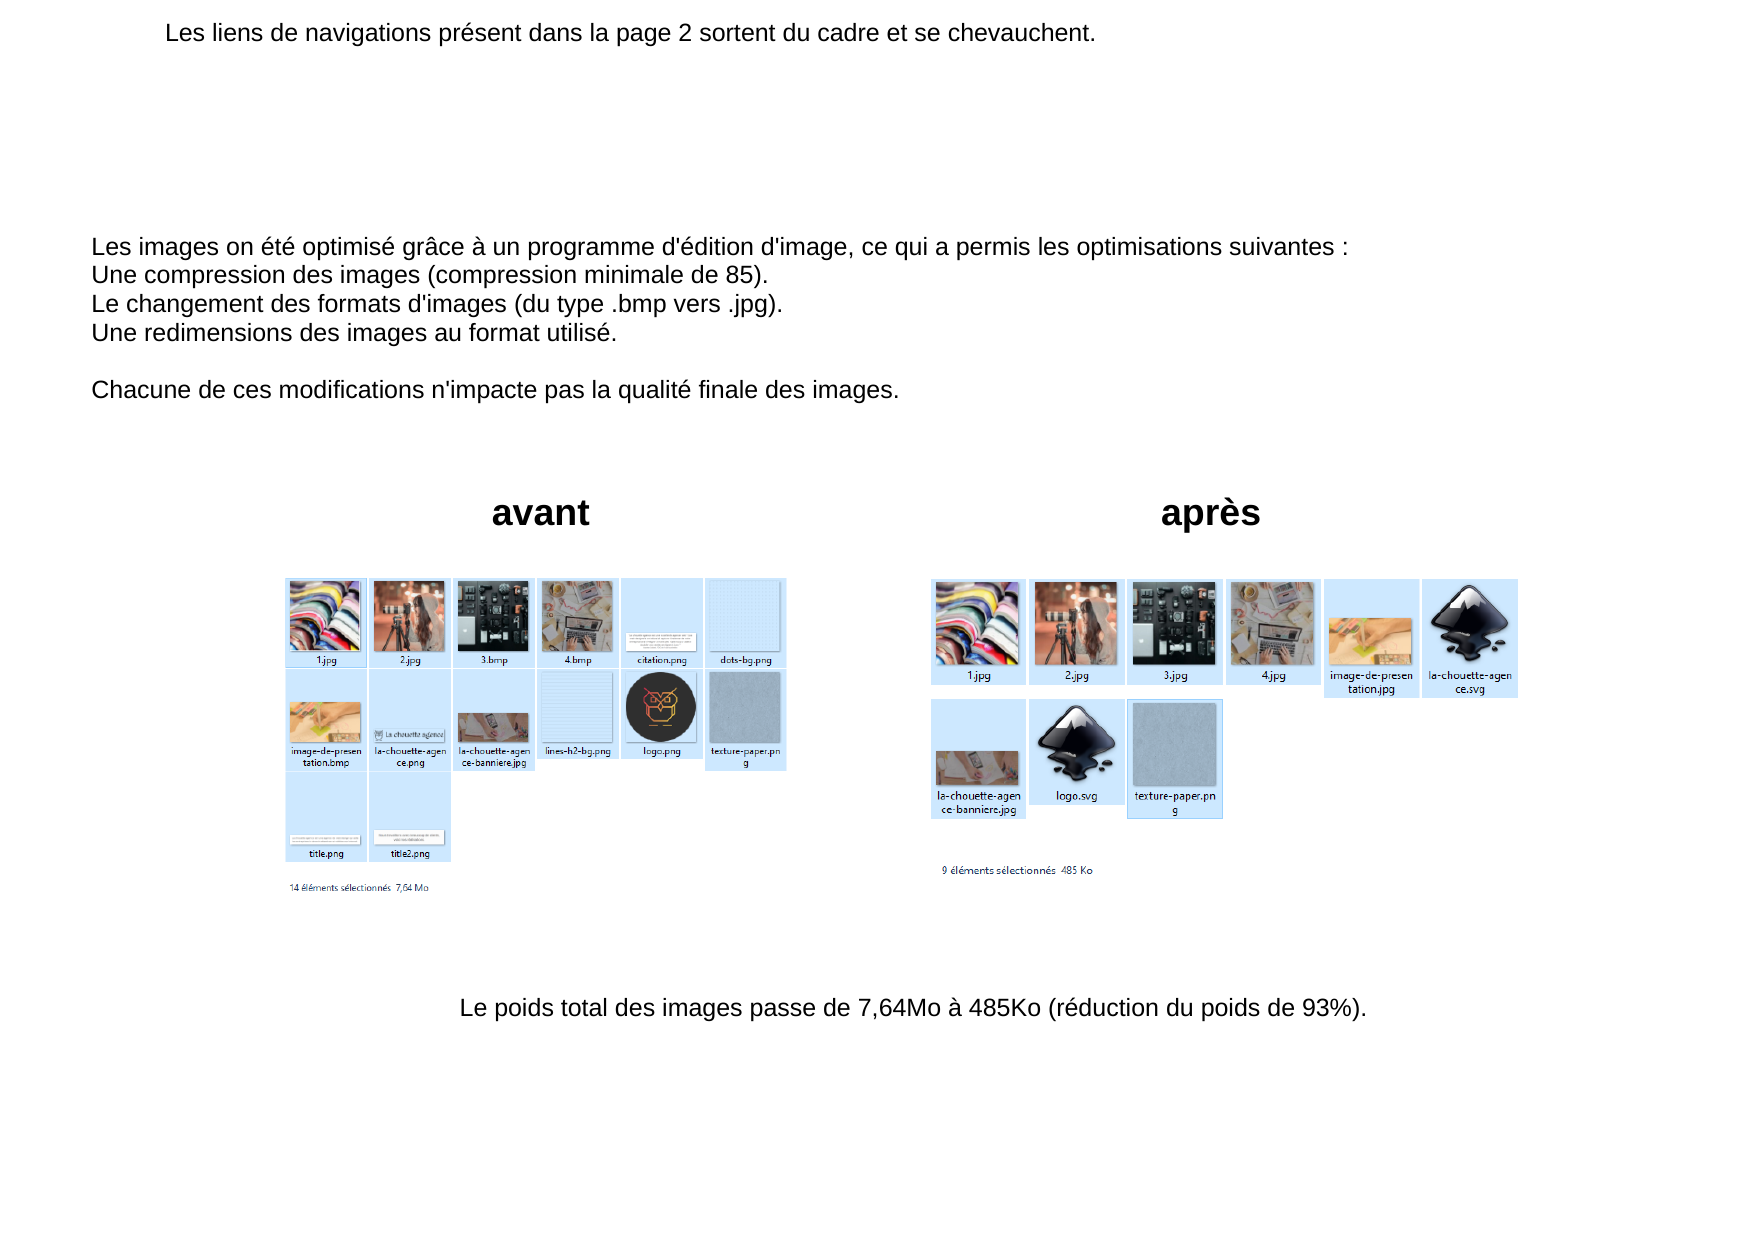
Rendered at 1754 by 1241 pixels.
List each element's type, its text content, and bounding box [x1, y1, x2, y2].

text Une redimensions des images au format utilisé. [18, 318, 1736, 346]
text Le poids total des images passe de 7,64Mo à 485Ko (réduction du poids de 93%). [18, 993, 1736, 1022]
picture [275, 572, 790, 908]
text Le changement des formats d'images (du type .bmp vers .jpg). [18, 289, 1736, 318]
text avant après [18, 490, 1736, 533]
picture [924, 571, 1521, 882]
text Chacune de ces modifications n'impacte pas la qualité finale des images. [18, 375, 1736, 404]
text Une compression des images (compression minimale de 85). [18, 260, 1736, 289]
text Les liens de navigations présent dans la page 2 sortent du cadre et se chevauchent. [18, 18, 1736, 46]
text Les images on été optimisé grâce à un programme d'édition d'image, ce qui a permis les optimisations suivantes : [18, 231, 1736, 260]
